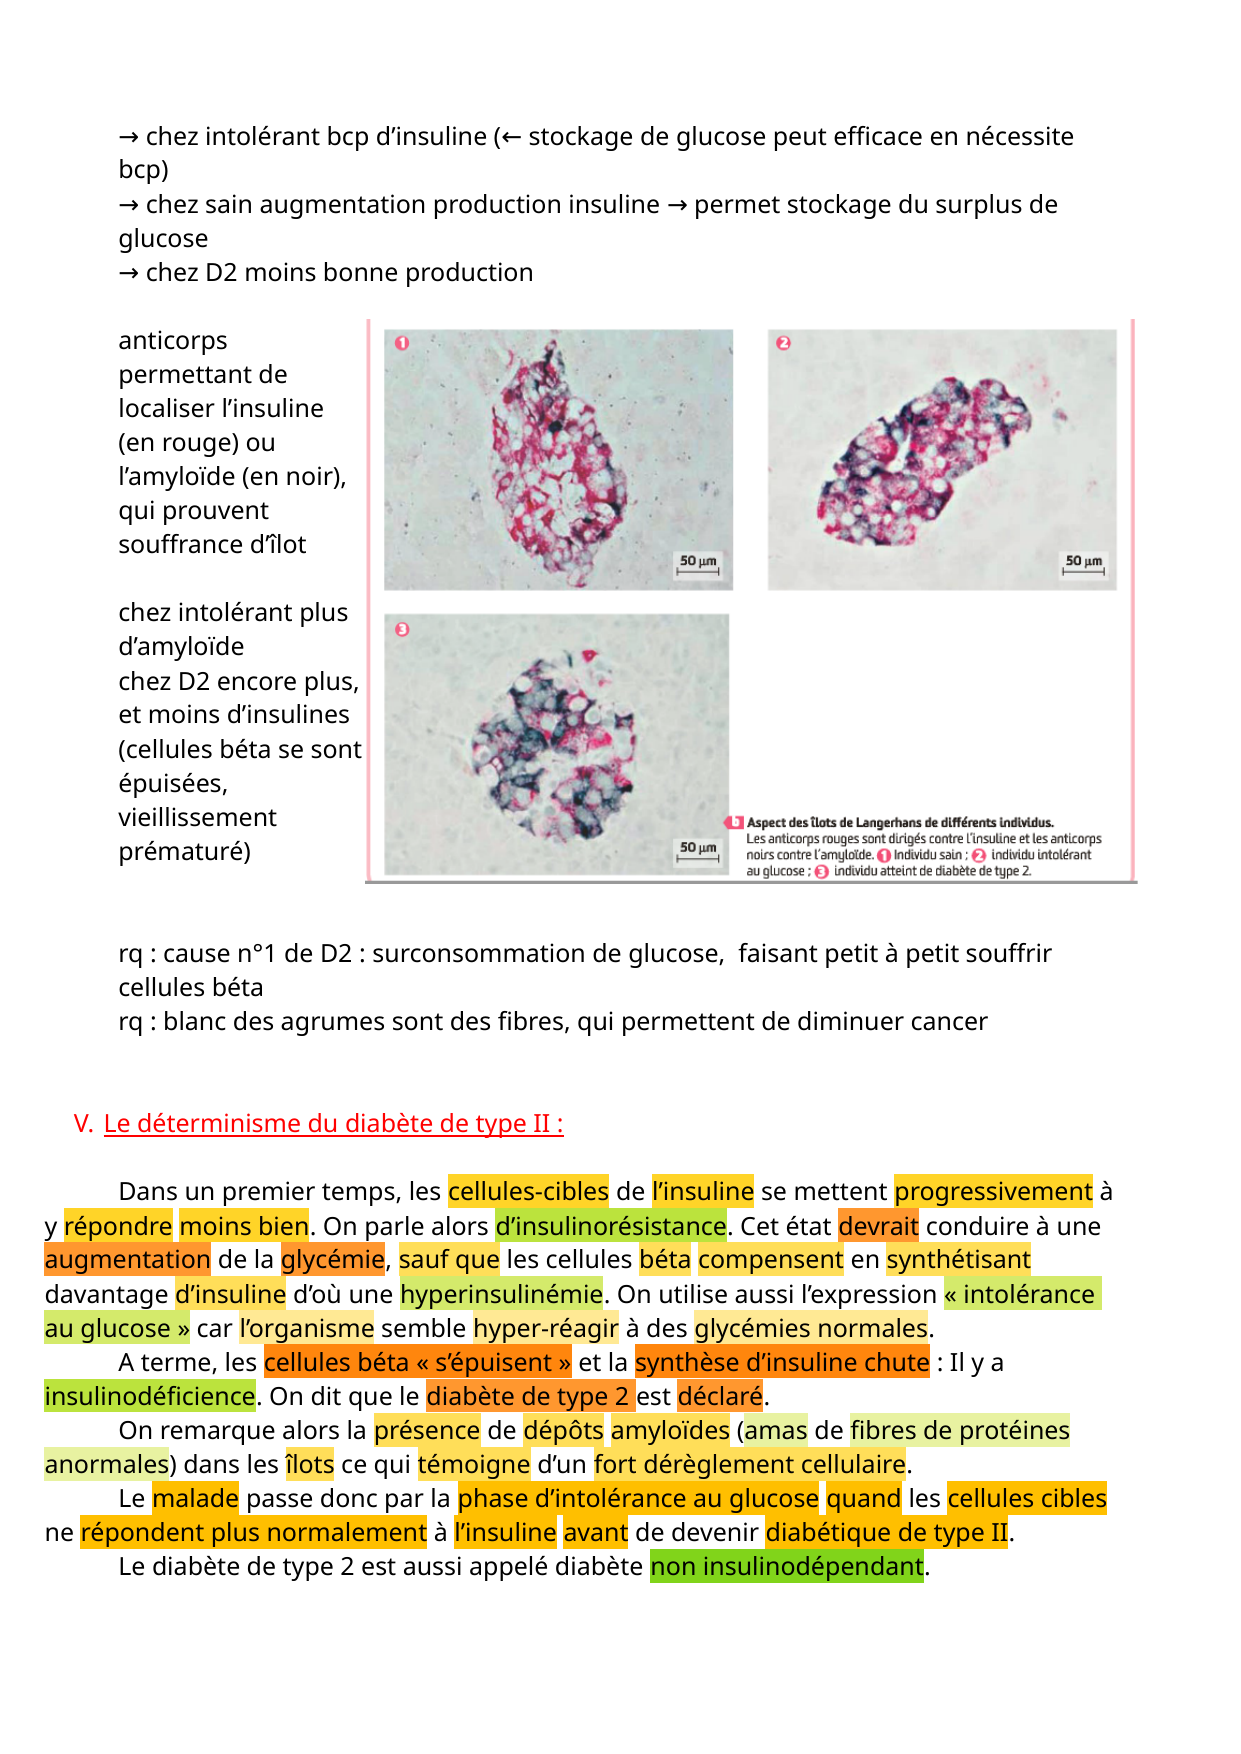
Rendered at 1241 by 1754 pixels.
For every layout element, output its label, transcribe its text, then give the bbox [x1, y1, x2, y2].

text Le diabète de type 2 est aussi appelé diabète non insulinodépendant. [44, 1549, 1122, 1583]
text V. Le déterminisme du diabète de type II : [44, 1106, 1122, 1140]
picture [365, 319, 1138, 884]
text rq : cause n°1 de D2 : surconsommation de glucose, faisant petit à petit souffrir cellules béta [118, 936, 1122, 1004]
text On remarque alors la présence de dépôts amyloïdes (amas de fibres de protéines anormales) dans les îlots ce qui témoigne d’un fort dérèglement cellulaire. [44, 1412, 1122, 1481]
text → chez intolérant bcp d’insuline (← stockage de glucose peut efficace en nécessite bcp) [118, 118, 1122, 186]
text anticorps permettant de localiser l’insuline (en rouge) ou l’amyloïde (en noir), qui prouvent souffrance d’îlot [118, 322, 365, 561]
text Le malade passe donc par la phase d’intolérance au glucose quand les cellules cibles ne répondent plus normalement à l’insuline avant de devenir diabétique de type II. [44, 1481, 1122, 1549]
text → chez sain augmentation production insuline → permet stockage du surplus de glucose [118, 186, 1122, 254]
text A terme, les cellules béta « s’épuisent » et la synthèse d’insuline chute : Il y a insulinodéficience. On dit que le diabète de type 2 est déclaré. [44, 1344, 1122, 1412]
text chez intolérant plus d’amyloïde [118, 595, 365, 663]
text rq : blanc des agrumes sont des fibres, qui permettent de diminuer cancer [118, 1004, 1122, 1038]
text Dans un premier temps, les cellules-cibles de l’insuline se mettent progressivement à y répondre moins bien. On parle alors d’insulinorésistance. Cet état devrait conduire à une augmentation de la glycémie, sauf que les cellules béta compensent en synthétisant davantage d’insuline d’où une hyperinsulinémie. On utilise aussi l’expression « intolérance au glucose » car l’organisme semble hyper-réagir à des glycémies normales. [44, 1174, 1122, 1344]
text → chez D2 moins bonne production [118, 254, 1122, 288]
text chez D2 encore plus, et moins d’insulines (cellules béta se sont épuisées, vieillissement prématuré) [118, 663, 365, 867]
